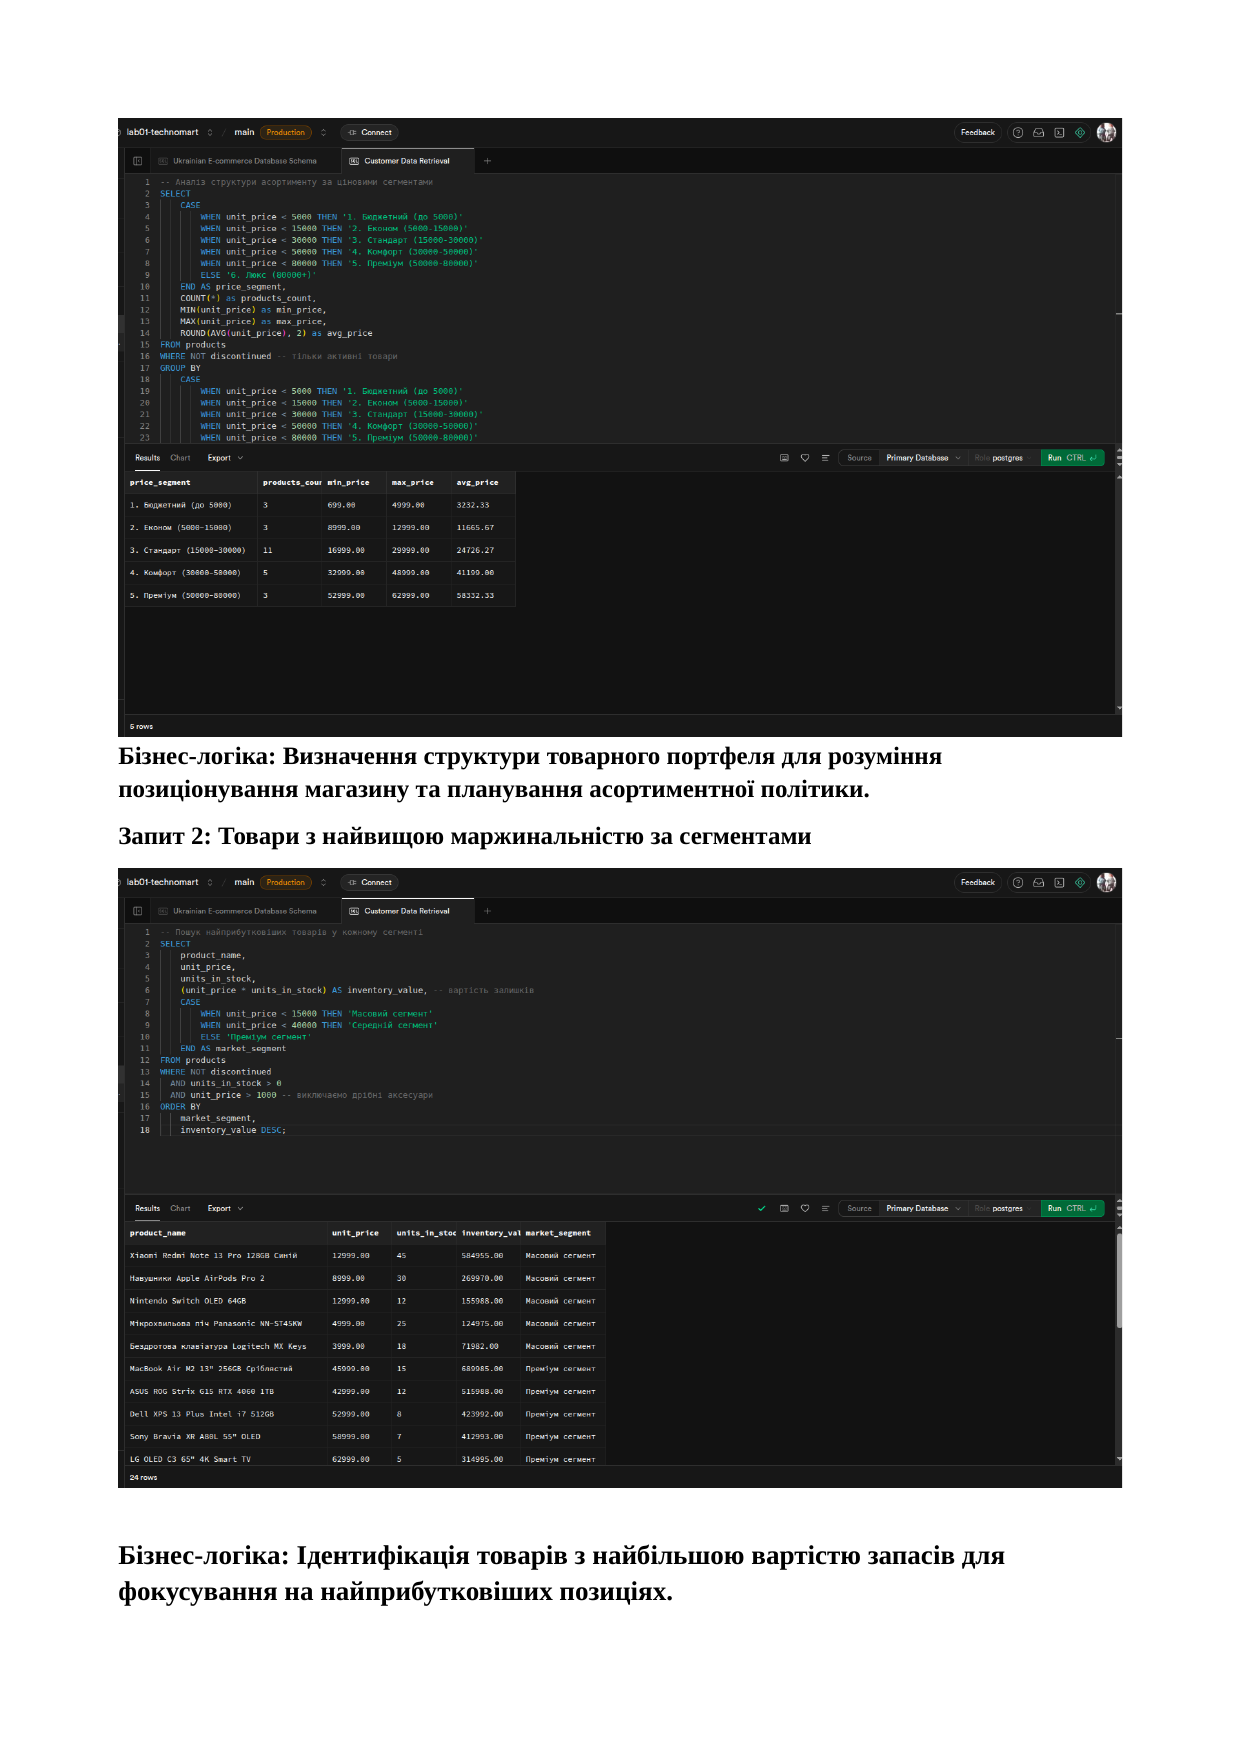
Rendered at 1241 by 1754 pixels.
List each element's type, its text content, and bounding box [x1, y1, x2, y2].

text Бізнес-логіка: Визначення структури товарного портфеля для розуміння позиціонування магазину та планування асортиментної політики. [118, 737, 1122, 802]
picture [118, 868, 1123, 1488]
text Запит 2: Товари з найвищою маржинальністю за сегментами [118, 821, 1122, 850]
picture [118, 118, 1123, 737]
text Бізнес-логіка: Ідентифікація товарів з найбільшою вартістю запасів для фокусування на найприбутковіших позиціях. [118, 1539, 1122, 1606]
